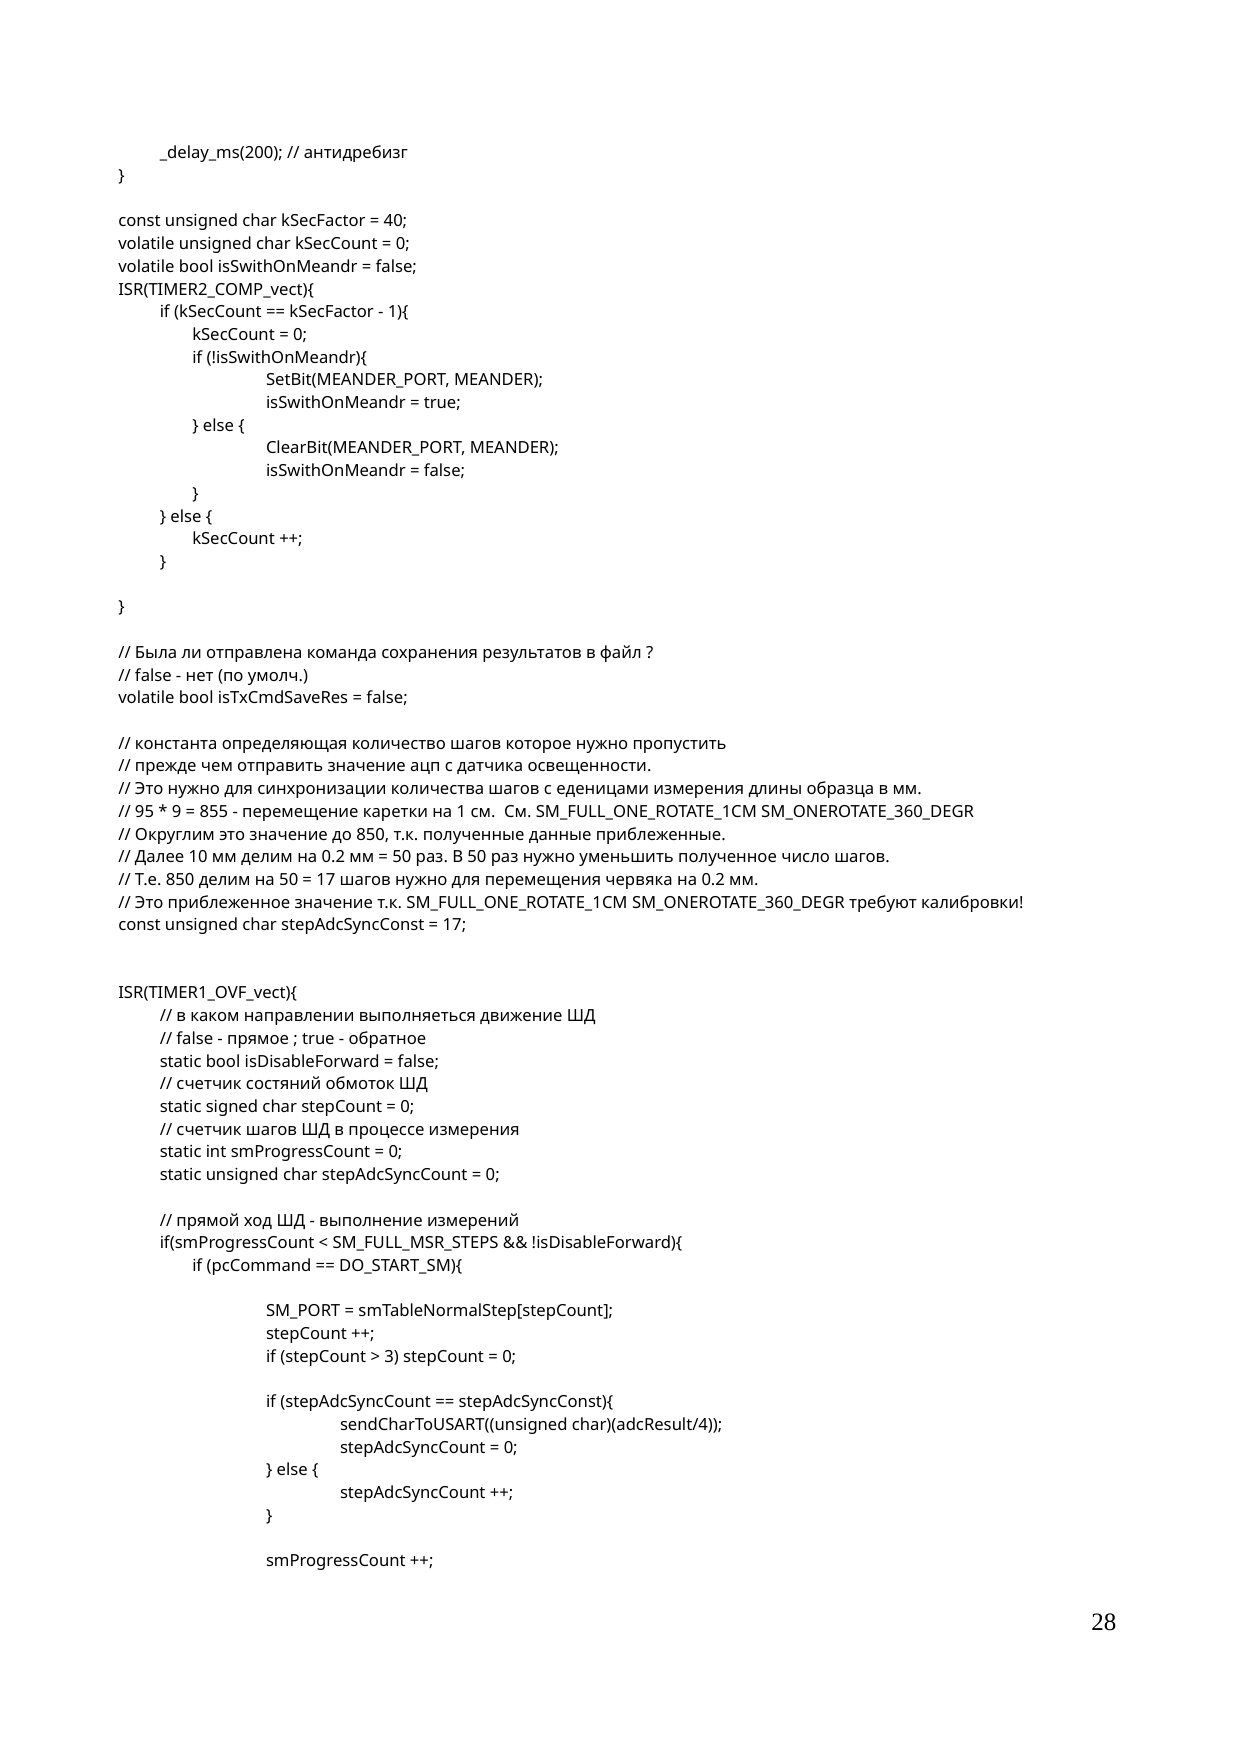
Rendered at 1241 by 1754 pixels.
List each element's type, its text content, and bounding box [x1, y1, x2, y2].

text static bool isDisableForward = false; [118, 1049, 1122, 1072]
text // 95 * 9 = 855 - перемещение каретки на 1 см. См. SM_FULL_ONE_ROTATE_1CM SM_ONEROTATE_360_DEGR [118, 799, 1122, 822]
text _delay_ms(200); // антидребизг [118, 141, 1122, 163]
text kSecCount = 0; [118, 322, 1122, 345]
text ISR(TIMER1_OVF_vect){ [118, 981, 1122, 1004]
text stepAdcSyncCount ++; [118, 1481, 1122, 1503]
text if (stepAdcSyncCount == stepAdcSyncConst){ [118, 1390, 1122, 1412]
text volatile bool isTxCmdSaveRes = false; [118, 686, 1122, 708]
text // Далее 10 мм делим на 0.2 мм = 50 раз. В 50 раз нужно уменьшить полученное число шагов. [118, 845, 1122, 867]
text if (stepCount > 3) stepCount = 0; [118, 1344, 1122, 1367]
text if (pcCommand == DO_START_SM){ [118, 1253, 1122, 1276]
text const unsigned char stepAdcSyncConst = 17; [118, 913, 1122, 936]
text static int smProgressCount = 0; [118, 1140, 1122, 1163]
text ClearBit(MEANDER_PORT, MEANDER); [118, 436, 1122, 459]
text SM_PORT = smTableNormalStep[stepCount]; [118, 1299, 1122, 1322]
text sendCharToUSART((unsigned char)(adcResult/4)); [118, 1412, 1122, 1435]
text } [118, 549, 1122, 572]
text SetBit(MEANDER_PORT, MEANDER); [118, 368, 1122, 391]
text // счетчик состяний обмоток ШД [118, 1072, 1122, 1094]
text // константа определяющая количество шагов которое нужно пропустить [118, 731, 1122, 754]
text } [118, 595, 1122, 618]
text } [118, 1503, 1122, 1526]
text } [118, 481, 1122, 504]
text } else { [118, 413, 1122, 436]
text } else { [118, 504, 1122, 527]
text // false - нет (по умолч.) [118, 663, 1122, 686]
text volatile unsigned char kSecCount = 0; [118, 232, 1122, 254]
text // Была ли отправлена команда сохранения результатов в файл ? [118, 640, 1122, 663]
text // Это нужно для синхронизации количества шагов с еденицами измерения длины образца в мм. [118, 777, 1122, 799]
text } [118, 163, 1122, 186]
text stepCount ++; [118, 1322, 1122, 1344]
text stepAdcSyncCount = 0; [118, 1435, 1122, 1458]
text // прямой ход ШД - выполнение измерений [118, 1208, 1122, 1231]
text isSwithOnMeandr = false; [118, 459, 1122, 481]
text if(smProgressCount < SM_FULL_MSR_STEPS && !isDisableForward){ [118, 1231, 1122, 1253]
text if (!isSwithOnMeandr){ [118, 345, 1122, 368]
text const unsigned char kSecFactor = 40; [118, 209, 1122, 232]
text isSwithOnMeandr = true; [118, 391, 1122, 413]
text ISR(TIMER2_COMP_vect){ [118, 277, 1122, 300]
text } else { [118, 1458, 1122, 1481]
text // счетчик шагов ШД в процессе измерения [118, 1117, 1122, 1140]
text volatile bool isSwithOnMeandr = false; [118, 254, 1122, 277]
text smProgressCount ++; [118, 1549, 1122, 1571]
text // false - прямое ; true - обратное [118, 1026, 1122, 1049]
text static unsigned char stepAdcSyncCount = 0; [118, 1163, 1122, 1185]
text static signed char stepCount = 0; [118, 1094, 1122, 1117]
text // Т.е. 850 делим на 50 = 17 шагов нужно для перемещения червяка на 0.2 мм. [118, 867, 1122, 890]
text // в каком направлении выполняеться движение ШД [118, 1004, 1122, 1026]
text // Это приблеженное значение т.к. SM_FULL_ONE_ROTATE_1CM SM_ONEROTATE_360_DEGR требуют калибровки! [118, 890, 1122, 913]
text // Округлим это значение до 850, т.к. полученные данные приблеженные. [118, 822, 1122, 845]
text kSecCount ++; [118, 527, 1122, 549]
text // прежде чем отправить значение ацп с датчика освещенности. [118, 754, 1122, 777]
text if (kSecCount == kSecFactor - 1){ [118, 300, 1122, 322]
